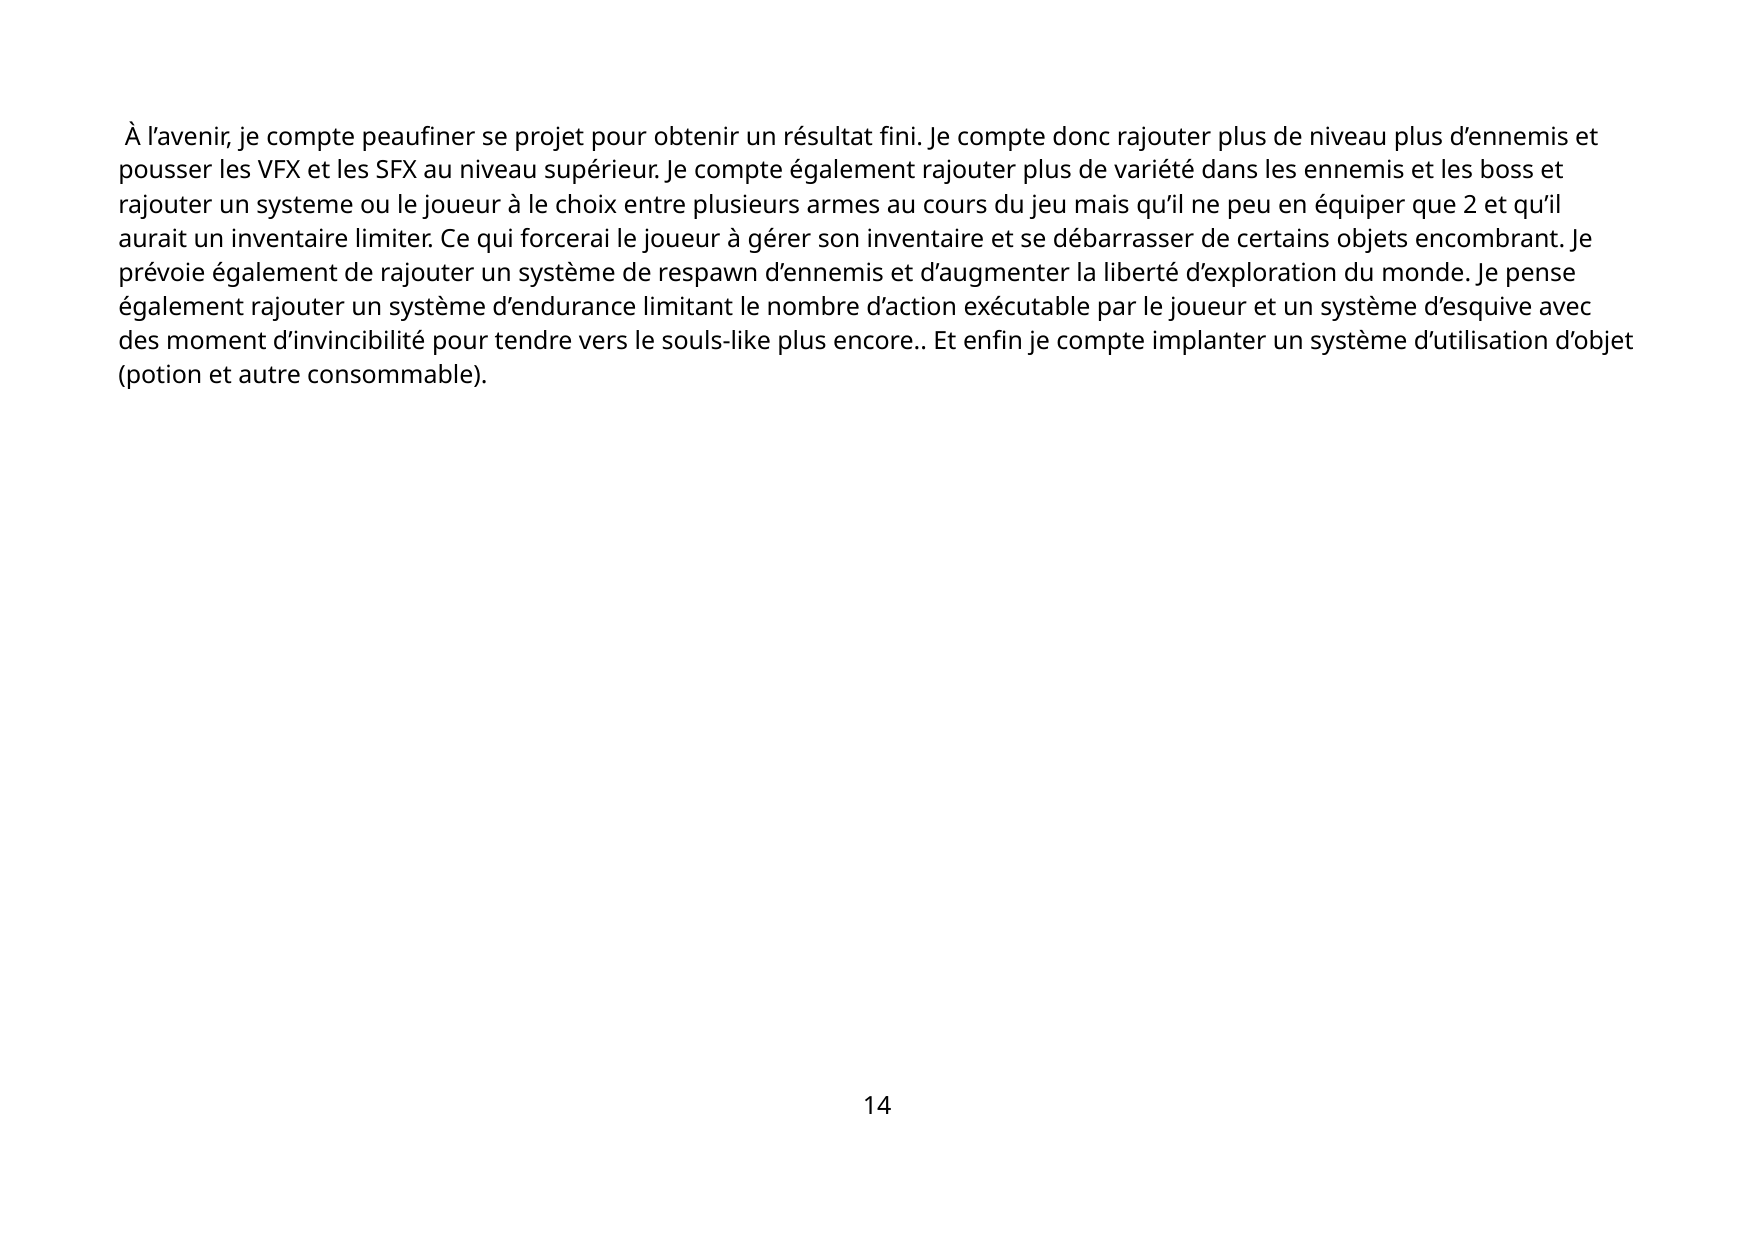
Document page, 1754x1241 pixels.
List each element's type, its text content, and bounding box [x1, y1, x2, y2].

text À l’avenir, je compte peaufiner se projet pour obtenir un résultat fini. Je compte donc rajouter plus de niveau plus d’ennemis et pousser les VFX et les SFX au niveau supérieur. Je compte également rajouter plus de variété dans les ennemis et les boss et rajouter un systeme ou le joueur à le choix entre plusieurs armes au cours du jeu mais qu’il ne peu en équiper que 2 et qu’il aurait un inventaire limiter. Ce qui forcerai le joueur à gérer son inventaire et se débarrasser de certains objets encombrant. Je prévoie également de rajouter un système de respawn d’ennemis et d’augmenter la liberté d’exploration du monde. Je pense également rajouter un système d’endurance limitant le nombre d’action exécutable par le joueur et un système d’esquive avec des moment d’invincibilité pour tendre vers le souls-like plus encore.. Et enfin je compte implanter un système d’utilisation d’objet (potion et autre consommable). [118, 118, 1636, 391]
